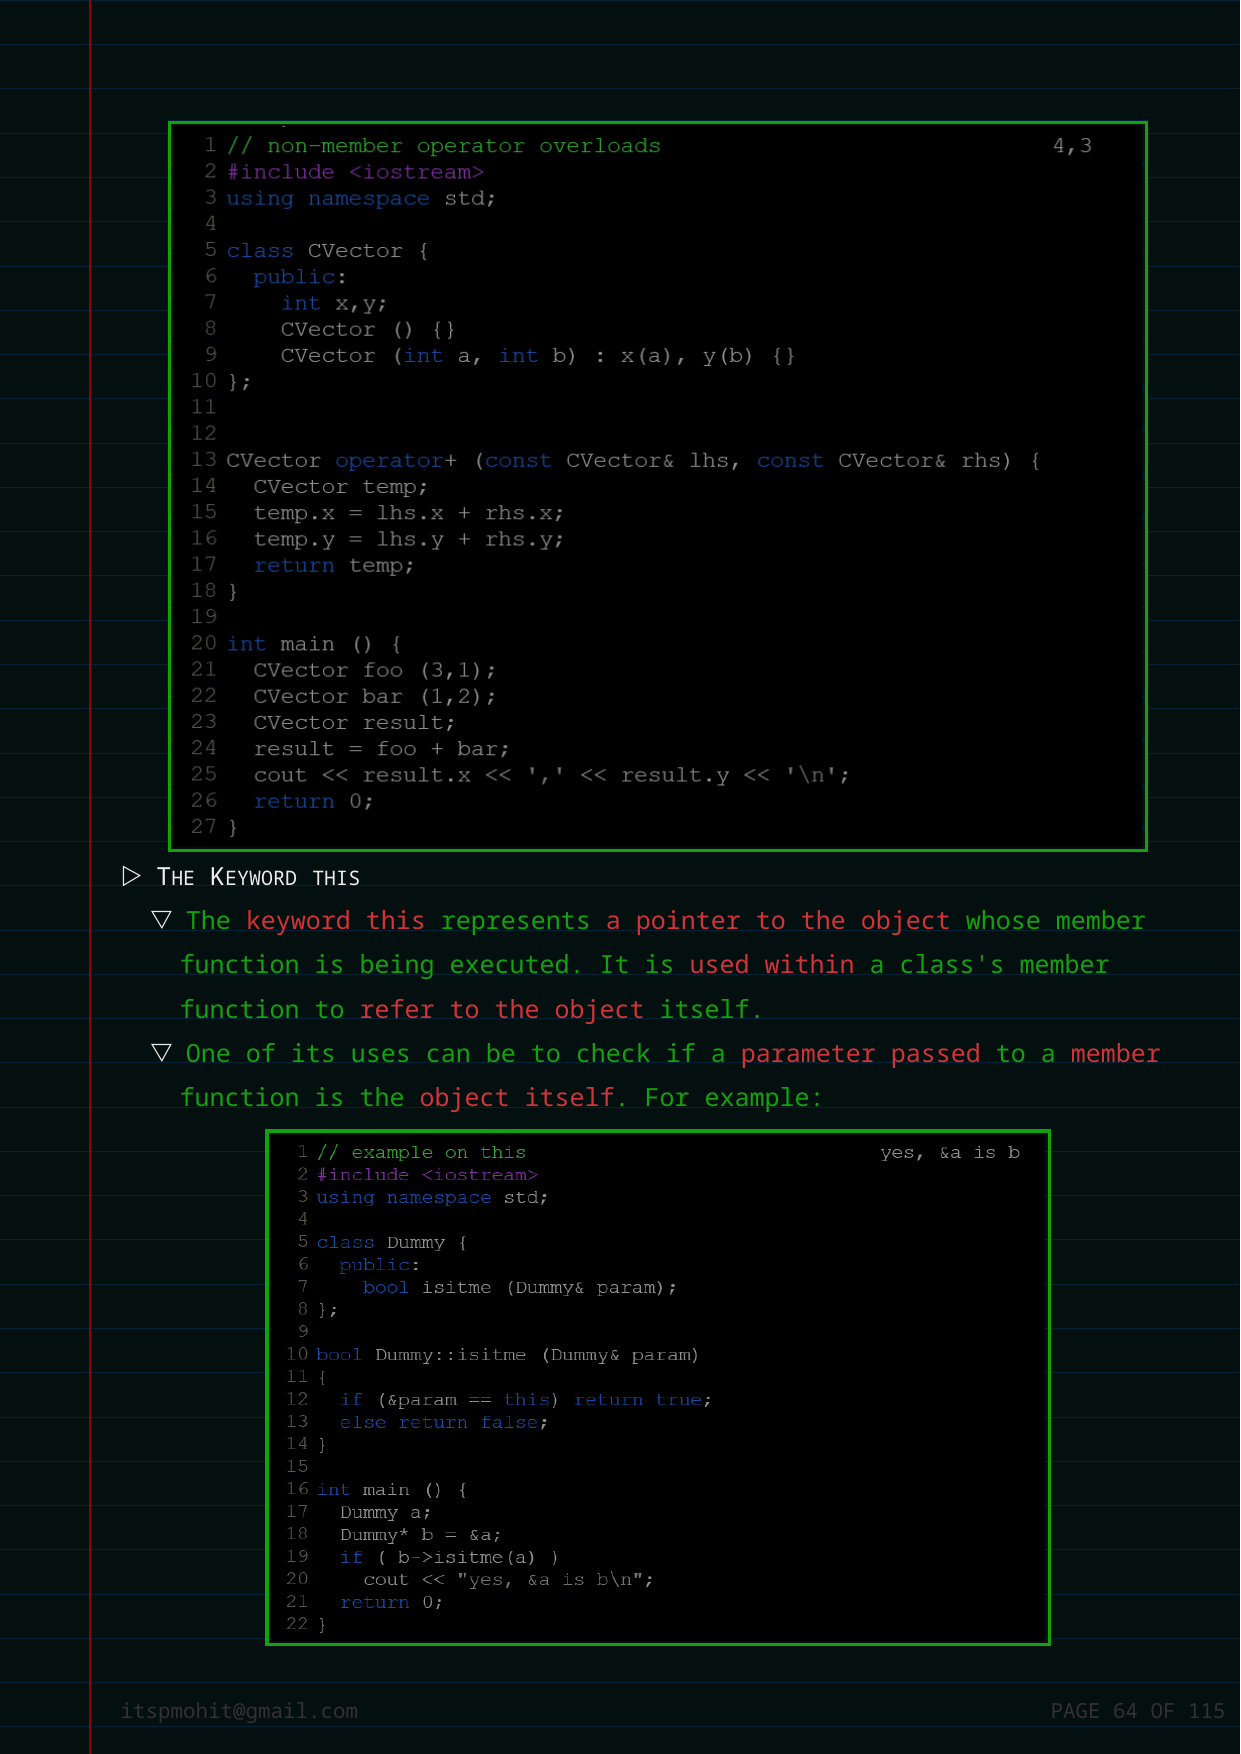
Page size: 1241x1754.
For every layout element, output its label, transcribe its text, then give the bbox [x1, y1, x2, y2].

picture [174, 126, 1142, 847]
list [150, 97, 1196, 850]
picture [271, 1135, 1045, 1641]
list The Keyword this [120, 850, 1196, 894]
list One of its uses can be to check if a parameter passed to a member function is the object itself. For example: [150, 1027, 1196, 1647]
list The keyword this represents a pointer to the object whose member function is being executed. It is used within a class's member function to refer to the object itself. [150, 894, 1196, 1027]
